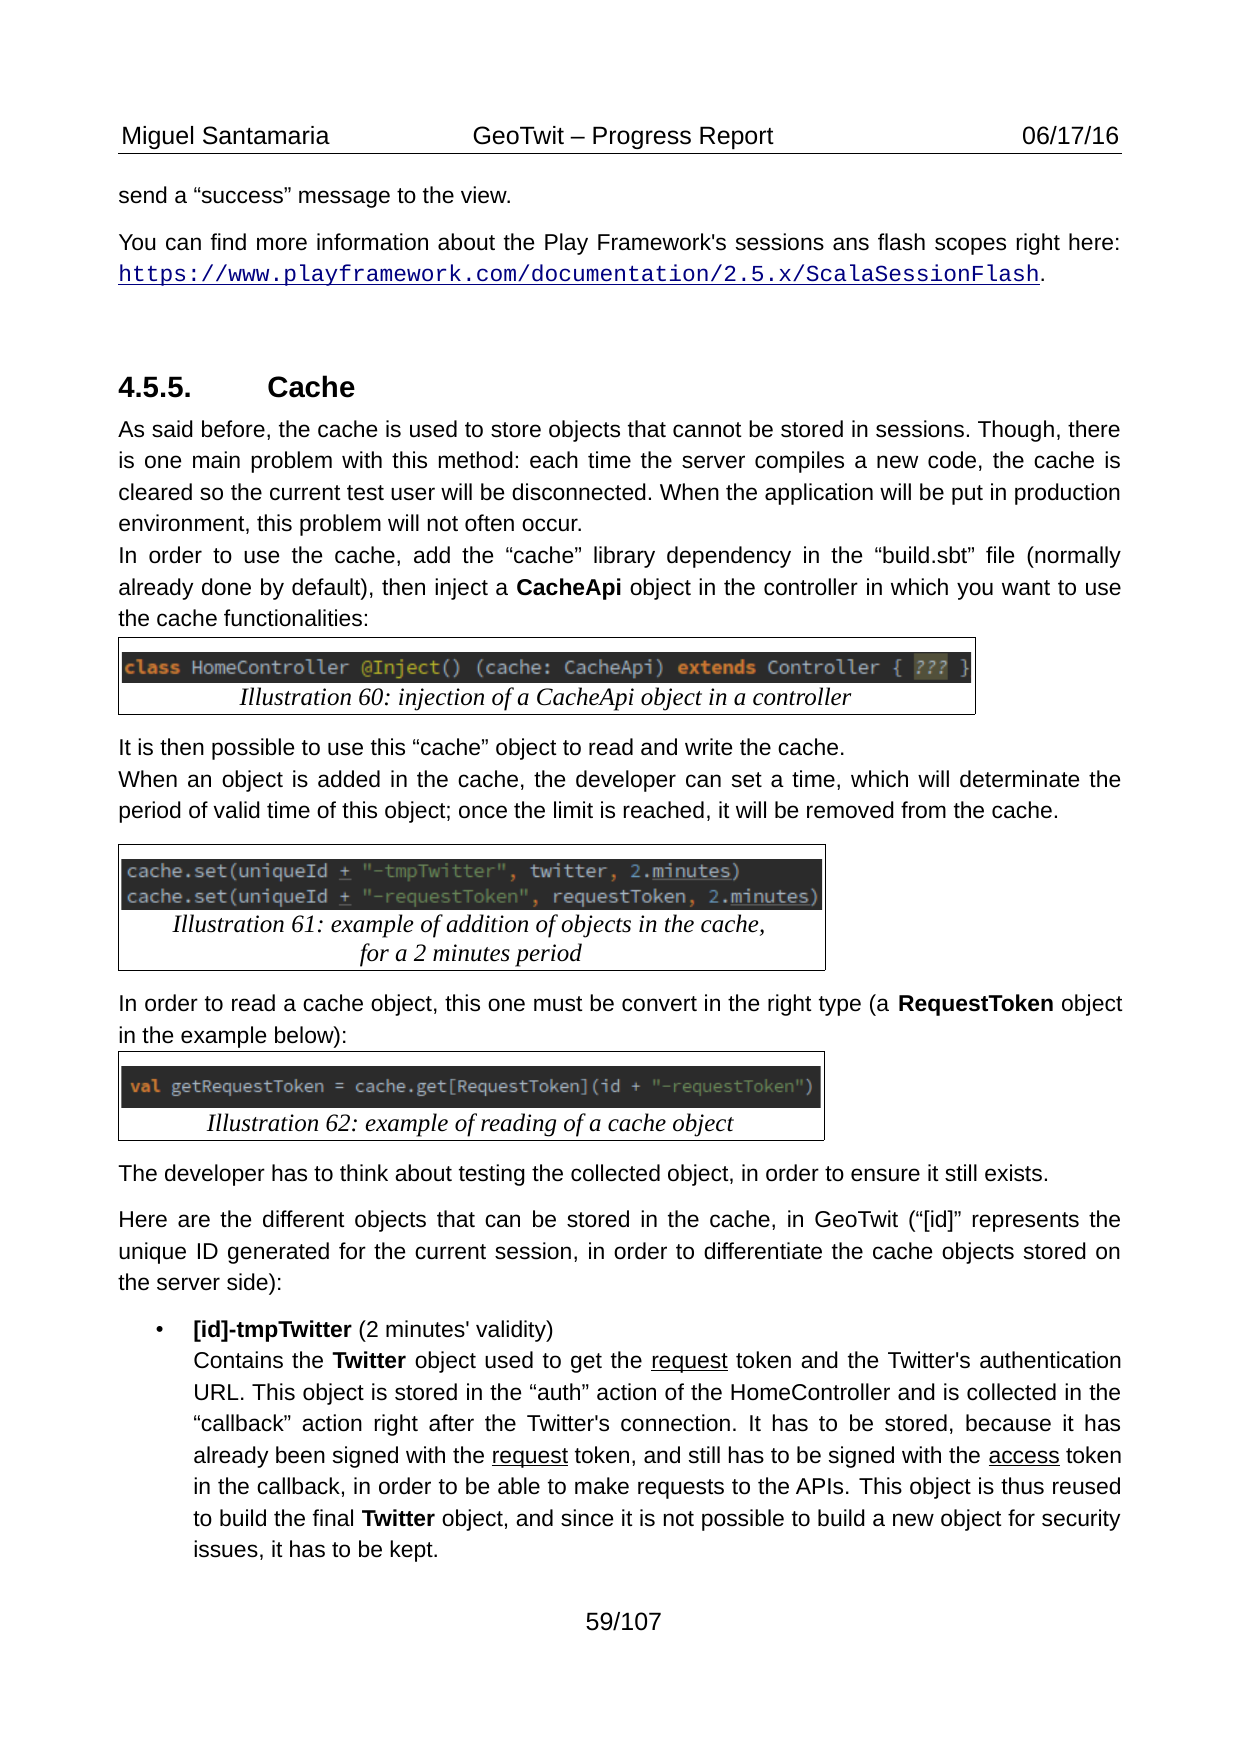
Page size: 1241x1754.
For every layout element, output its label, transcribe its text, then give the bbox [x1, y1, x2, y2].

text It is then possible to use this “cache” object to read and write the cache. [118, 651, 1122, 761]
picture [121, 652, 972, 683]
text When an object is added in the cache, the developer can set a time, which will determinate the period of valid time of this object; once the limit is reached, it will be removed from the cache. [118, 766, 1122, 824]
text As said before, the cache is used to store objects that cannot be stored in sessions. Though, there is one main problem with this method: each time the server compiles a new code, the cache is cleared so the current test user will be disconnected. When the application will be put in production environment, this problem will not often occur. [118, 416, 1122, 537]
picture [121, 1066, 821, 1108]
subtitle Cache [118, 369, 1122, 403]
text The developer has to think about testing the collected object, in order to ensure it still exists. [118, 1052, 1122, 1186]
text It is then possible to use this “cache” object to read and write the cache. [119, 638, 975, 714]
list Contains the Twitter object used to get the request token and the Twitter's authentication URL. This object is stored in the “auth” action of the HomeController and is collected in the “callback” action right after the Twitter's connection. It has to be stored, because it has already been signed with the request token, and still has to be signed with the access token in the callback, in order to be able to make requests to the APIs. This object is thus reused to build the final Twitter object, and since it is not possible to build a new object for security issues, it has to be kept. [156, 1347, 1122, 1563]
list [id]-tmpTwitter (2 minutes' validity) [156, 1316, 1122, 1342]
text Illustration 61: example of addition of objects in the cache, for a 2 minutes period [121, 910, 822, 967]
text In order to use the cache, add the “cache” library dependency in the “build.sbt” file (normally already done by default), then inject a CacheApi object in the controller in which you want to use the cache functionalities: [118, 542, 1122, 631]
text Illustration 60: injection of a CacheApi object in a controller [121, 683, 972, 711]
text Here are the different objects that can be stored in the cache, in GeoTwit (“[id]” represents the unique ID generated for the current session, in order to differentiate the cache objects stored on the server side): [118, 1206, 1122, 1296]
text You can find more information about the Play Framework's sessions ans flash scopes right here: https://www.playframework.com/documentation/2.5.x/ScalaSessionFlash. [118, 229, 1122, 288]
text Illustration 62: example of reading of a cache object [121, 1108, 821, 1137]
text send a “success” message to the view. [118, 182, 1122, 209]
text In order to read a cache object, this one must be convert in the right type (a RequestToken object in the example below): [118, 844, 1122, 1048]
picture [121, 859, 823, 910]
